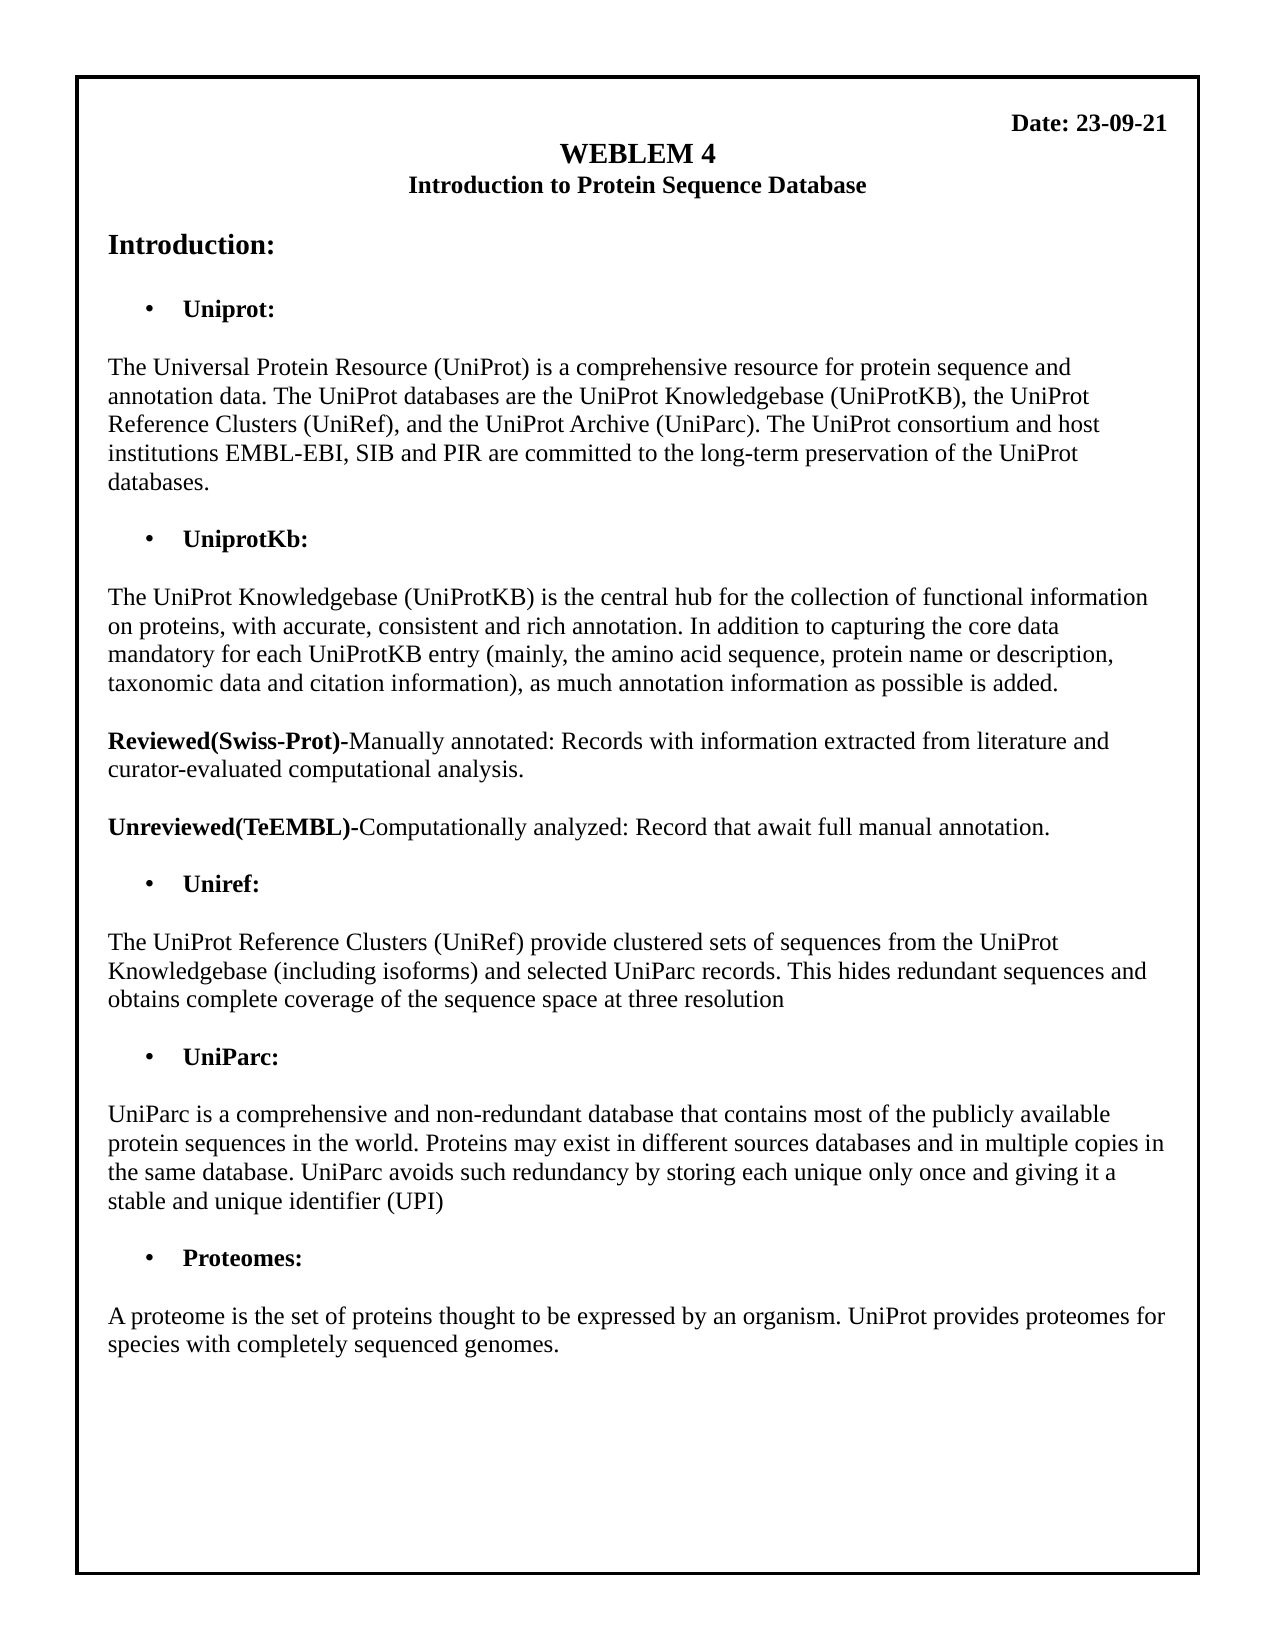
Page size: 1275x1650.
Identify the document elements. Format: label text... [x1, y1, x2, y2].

text Introduction to Protein Sequence Database [108, 170, 1167, 199]
list UniParc: [145, 1042, 1167, 1071]
text Date: 23-09-21 [108, 108, 1167, 136]
text Introduction: [108, 227, 1167, 261]
text The UniProt Knowledgebase (UniProtKB) is the central hub for the collection of functional information on proteins, with accurate, consistent and rich annotation. In addition to capturing the core data mandatory for each UniProtKB entry (mainly, the amino acid sequence, protein name or description, taxonomic data and citation information), as much annotation information as possible is added. [108, 582, 1167, 697]
list Uniref: [145, 869, 1167, 898]
list Uniprot: [145, 294, 1167, 323]
list UniprotKb: [145, 524, 1167, 553]
list Proteomes: [145, 1243, 1167, 1272]
text A proteome is the set of proteins thought to be expressed by an organism. UniProt provides proteomes for species with completely sequenced genomes. [108, 1301, 1167, 1358]
text The Universal Protein Resource (UniProt) is a comprehensive resource for protein sequence and annotation data. The UniProt databases are the UniProt Knowledgebase (UniProtKB), the UniProt Reference Clusters (UniRef), and the UniProt Archive (UniParc). The UniProt consortium and host institutions EMBL-EBI, SIB and PIR are committed to the long-term preservation of the UniProt databases. [108, 352, 1167, 496]
text Reviewed(Swiss-Prot)-Manually annotated: Records with information extracted from literature and curator-evaluated computational analysis. [108, 726, 1167, 783]
text UniParc is a comprehensive and non-redundant database that contains most of the publicly available protein sequences in the world. Proteins may exist in different sources databases and in multiple copies in the same database. UniParc avoids such redundancy by storing each unique only once and giving it a stable and unique identifier (UPI) [108, 1099, 1167, 1214]
text Unreviewed(TeEMBL)-Computationally analyzed: Record that await full manual annotation. [108, 812, 1167, 841]
text WEBLEM 4 [108, 136, 1167, 170]
text The UniProt Reference Clusters (UniRef) provide clustered sets of sequences from the UniProt Knowledgebase (including isoforms) and selected UniParc records. This hides redundant sequences and obtains complete coverage of the sequence space at three resolution [108, 927, 1167, 1013]
